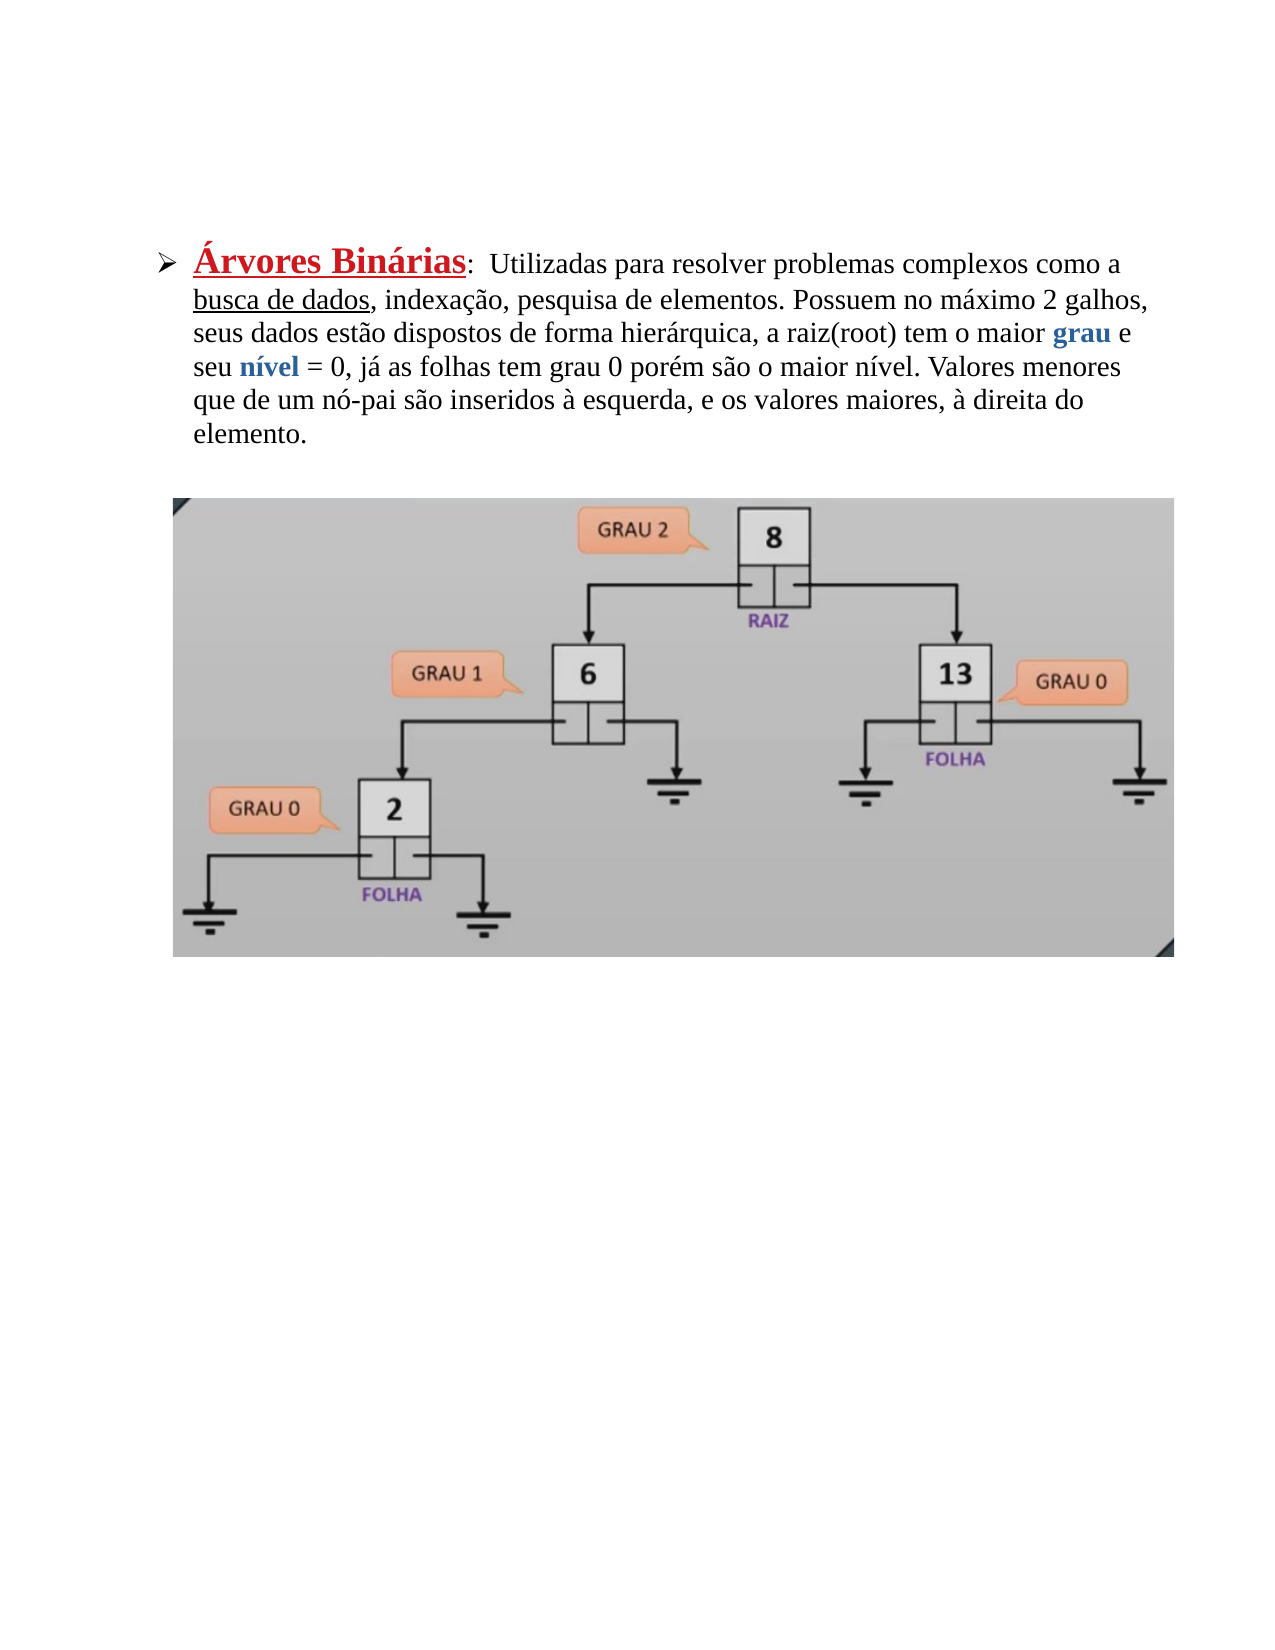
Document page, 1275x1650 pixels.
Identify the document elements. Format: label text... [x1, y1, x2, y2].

list Árvores Binárias: Utilizadas para resolver problemas complexos como a busca de dados, indexação, pesquisa de elementos. Possuem no máximo 2 galhos, seus dados estão dispostos de forma hierárquica, a raiz(root) tem o maior grau e seu nível = 0, já as folhas tem grau 0 porém são o maior nível. Valores menores que de um nó-pai são inseridos à esquerda, e os valores maiores, à direita do elemento. [156, 239, 1157, 478]
picture [172, 498, 1175, 957]
